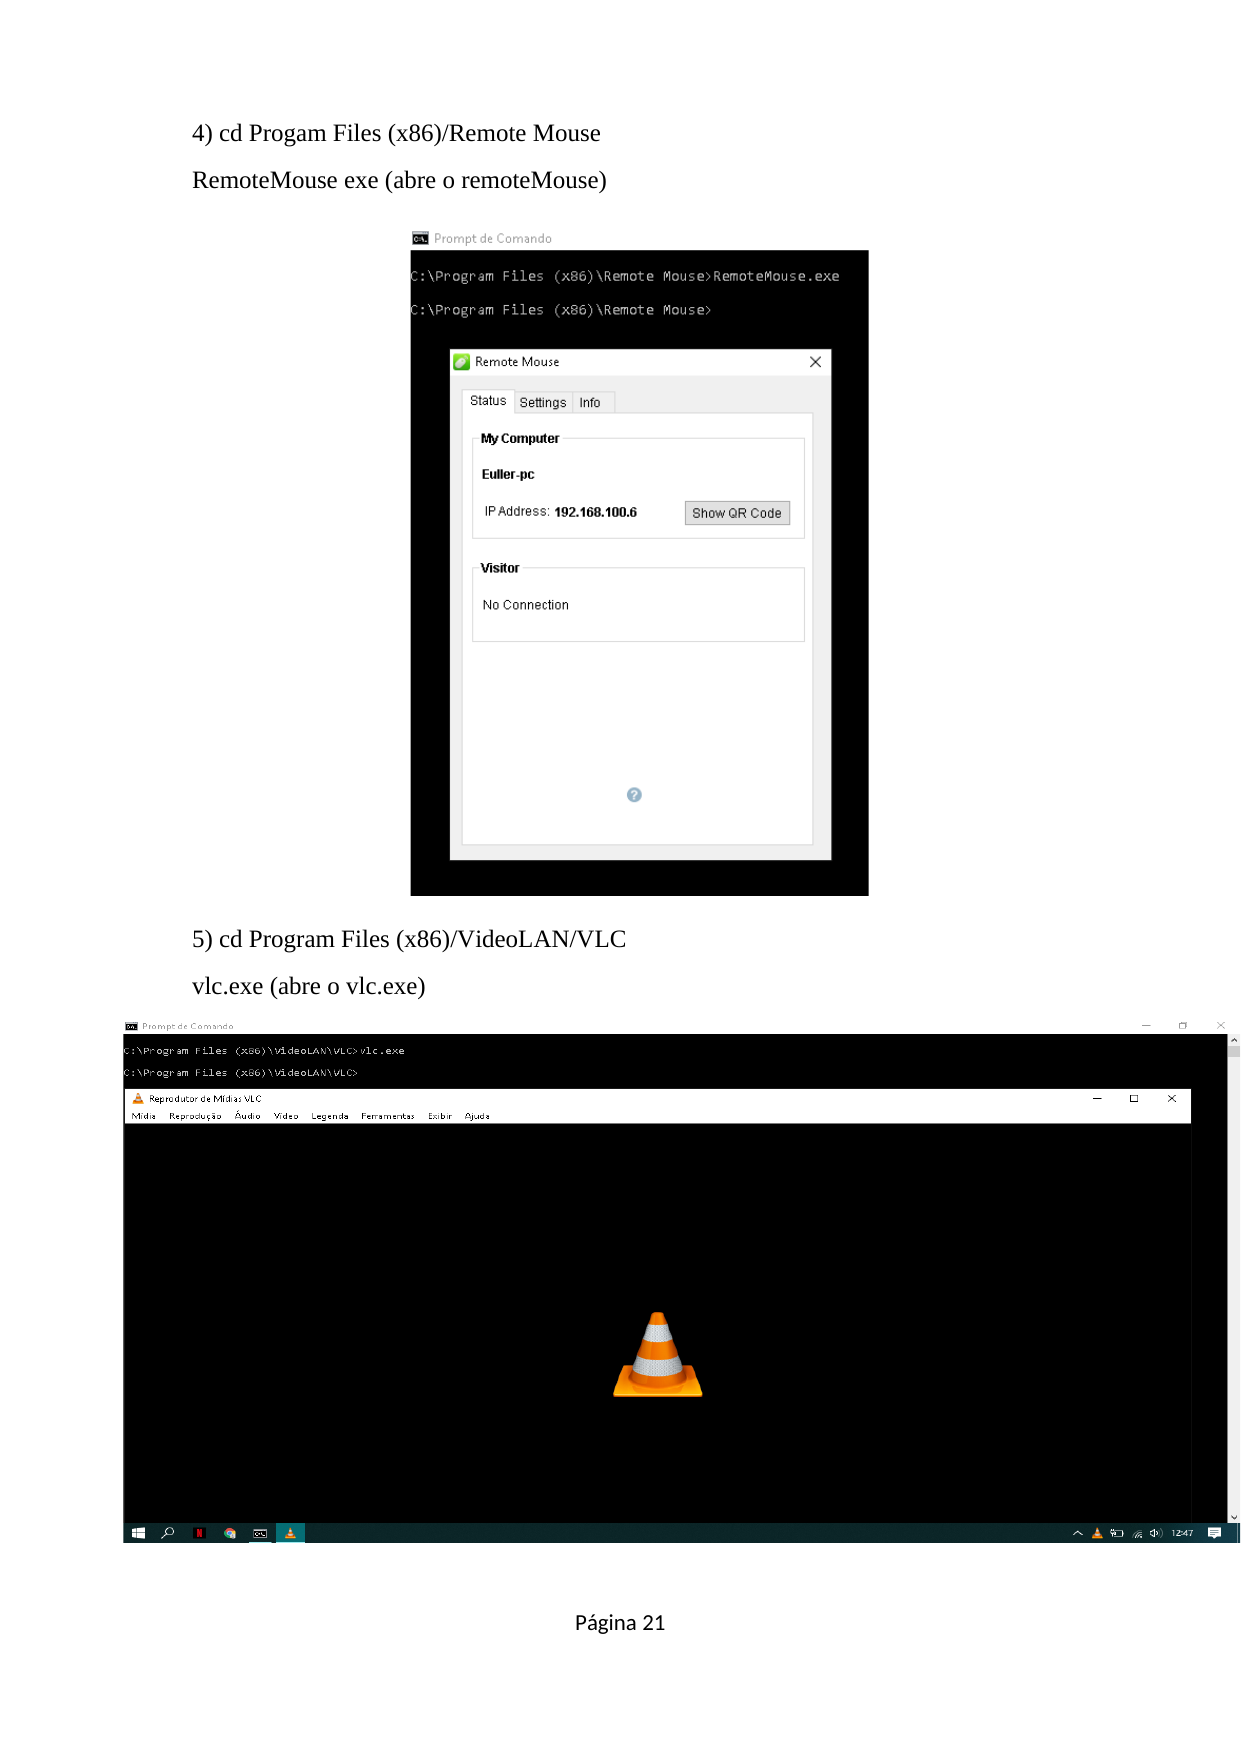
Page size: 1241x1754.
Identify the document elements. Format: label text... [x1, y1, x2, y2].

text vlc.exe (abre o vlc.exe) [118, 971, 1122, 1000]
text 4) cd Progam Files (x86)/Remote Mouse [118, 118, 1122, 147]
picture [123, 1018, 1241, 1543]
text RemoteMouse exe (abre o remoteMouse) [118, 166, 1122, 194]
text 5) cd Program Files (x86)/VideoLAN/VLC [118, 924, 1122, 953]
